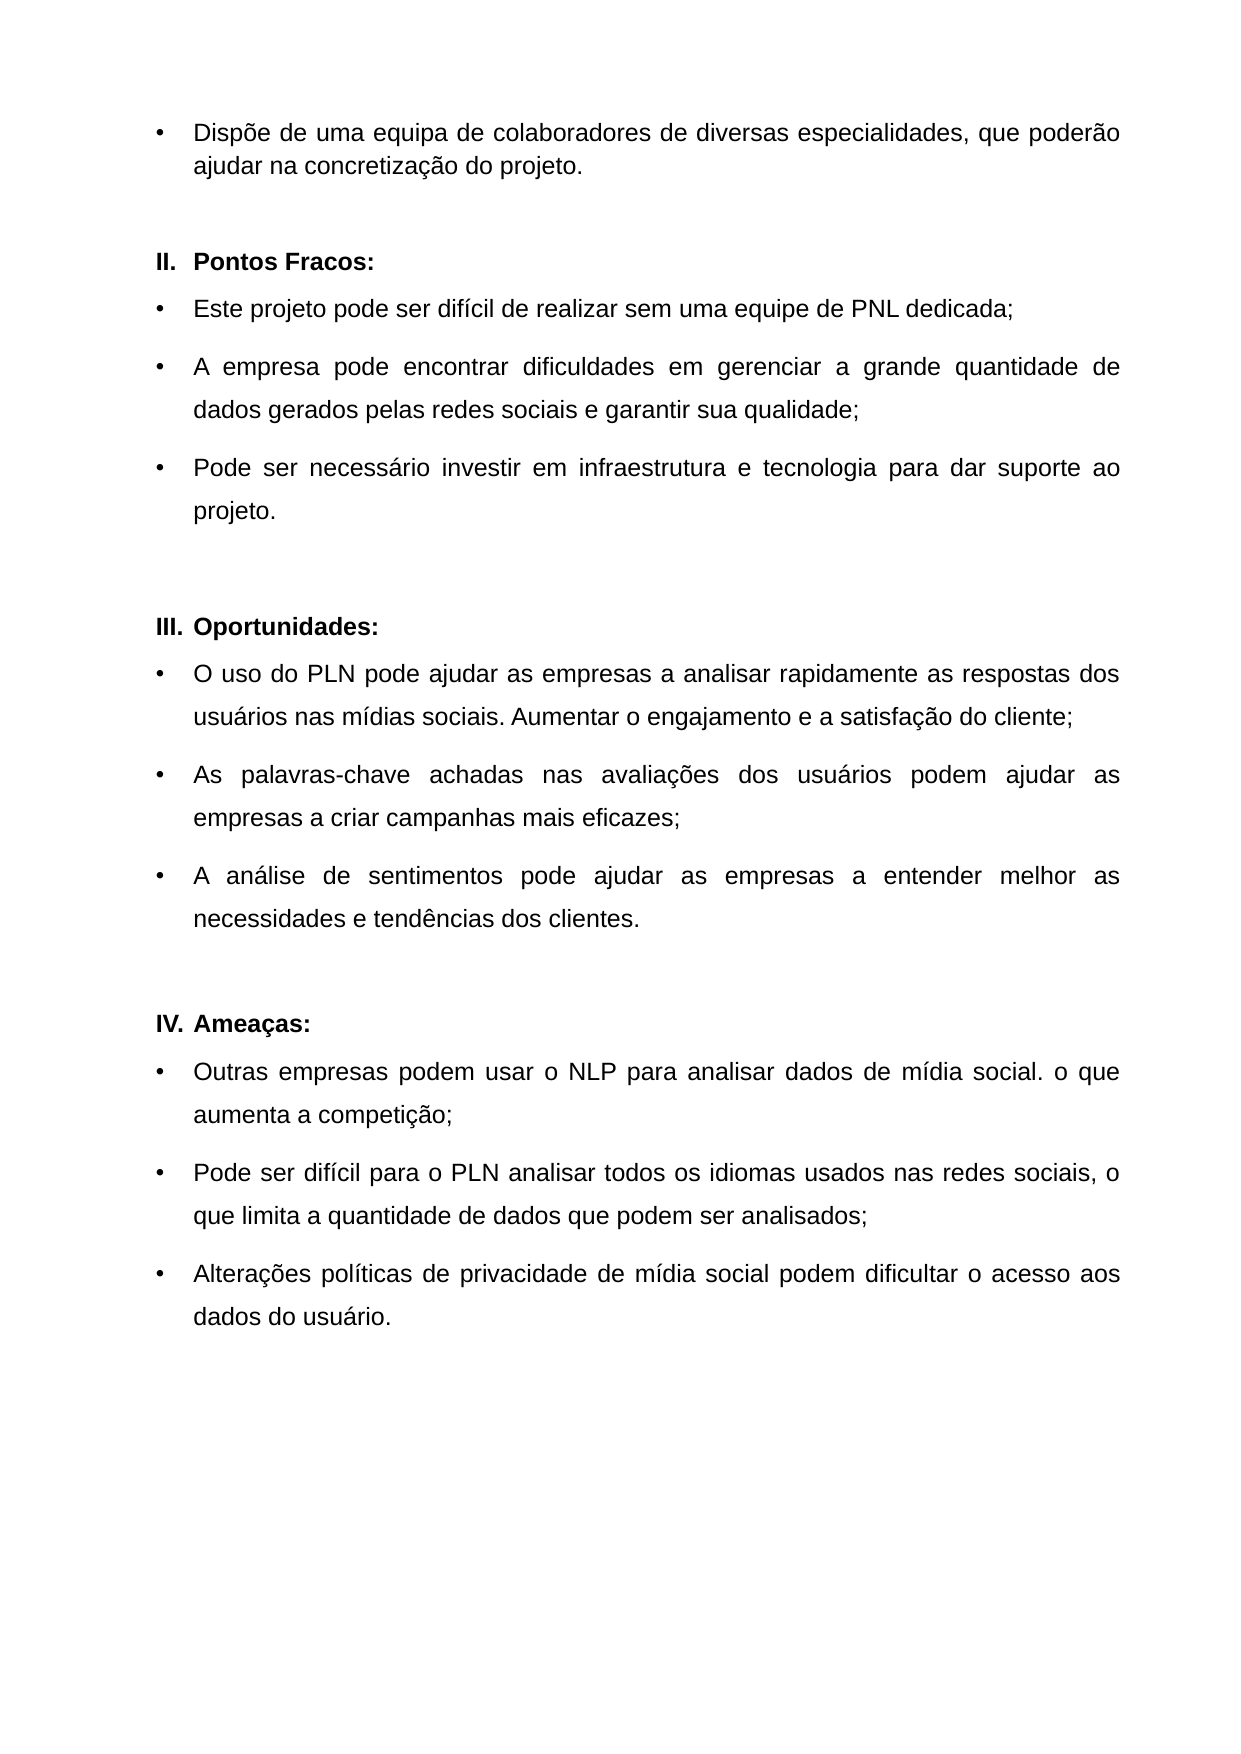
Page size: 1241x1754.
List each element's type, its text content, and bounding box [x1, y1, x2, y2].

list Pontos Fracos: [156, 246, 1122, 275]
list Ameaças: [156, 1009, 1122, 1038]
list Outras empresas podem usar o NLP para analisar dados de mídia social. o que aumenta a competição; [156, 1057, 1122, 1129]
list A análise de sentimentos pode ajudar as empresas a entender melhor as necessidades e tendências dos clientes. [156, 861, 1122, 933]
list Oportunidades: [156, 611, 1122, 640]
list As palavras-chave achadas nas avaliações dos usuários podem ajudar as empresas a criar campanhas mais eficazes; [156, 760, 1122, 832]
list Dispõe de uma equipa de colaboradores de diversas especialidades, que poderão ajudar na concretização do projeto. [156, 118, 1122, 180]
list Pode ser necessário investir em infraestrutura e tecnologia para dar suporte ao projeto. [156, 453, 1122, 525]
list Este projeto pode ser difícil de realizar sem uma equipe de PNL dedicada; [156, 294, 1122, 323]
list Alterações políticas de privacidade de mídia social podem dificultar o acesso aos dados do usuário. [156, 1259, 1122, 1331]
list A empresa pode encontrar dificuldades em gerenciar a grande quantidade de dados gerados pelas redes sociais e garantir sua qualidade; [156, 352, 1122, 424]
list O uso do PLN pode ajudar as empresas a analisar rapidamente as respostas dos usuários nas mídias sociais. Aumentar o engajamento e a satisfação do cliente; [156, 659, 1122, 731]
list Pode ser difícil para o PLN analisar todos os idiomas usados nas redes sociais, o que limita a quantidade de dados que podem ser analisados; [156, 1158, 1122, 1230]
